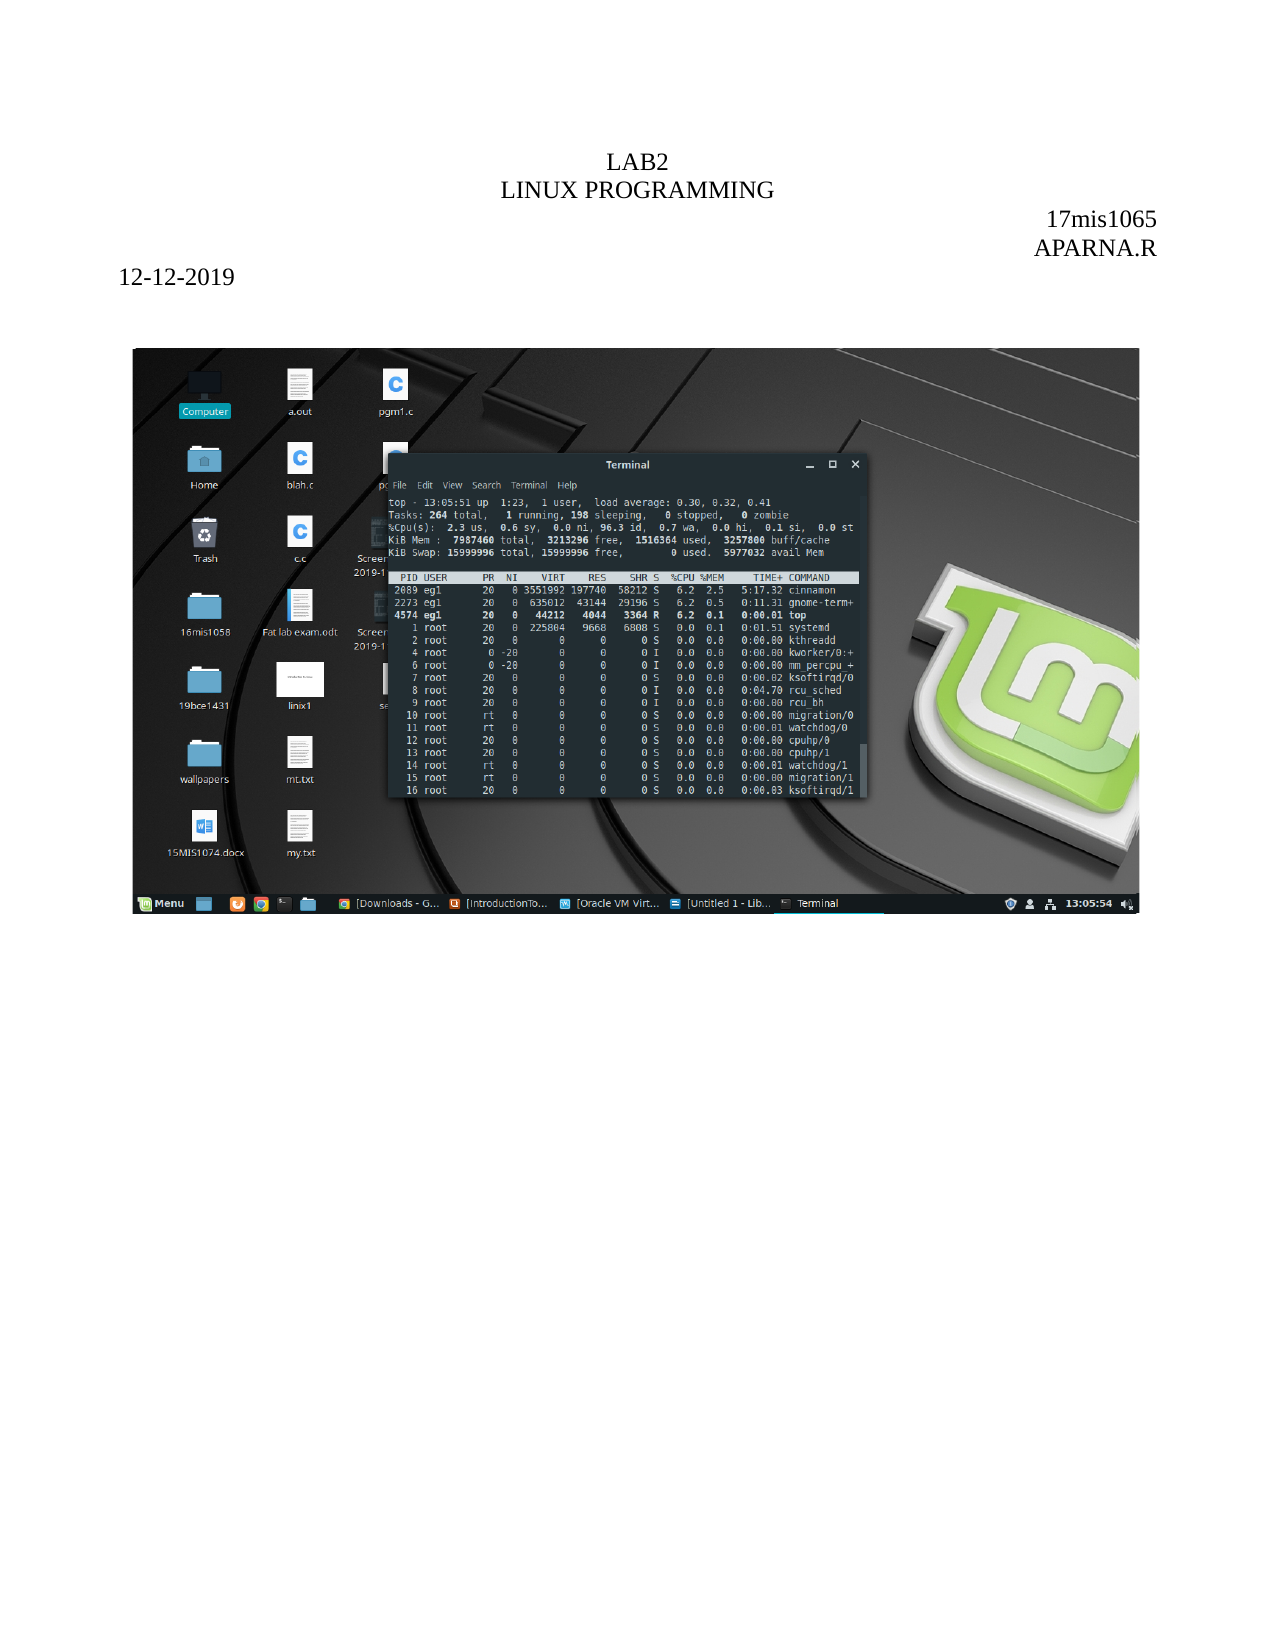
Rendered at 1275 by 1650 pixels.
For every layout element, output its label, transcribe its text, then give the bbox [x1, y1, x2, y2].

picture [132, 348, 1140, 914]
text APARNA.R [118, 233, 1157, 262]
text 12-12-2019 [118, 262, 1157, 291]
text LAB2 [118, 147, 1157, 176]
text 17mis1065 [118, 204, 1157, 233]
text LINUX PROGRAMMING [118, 176, 1157, 204]
